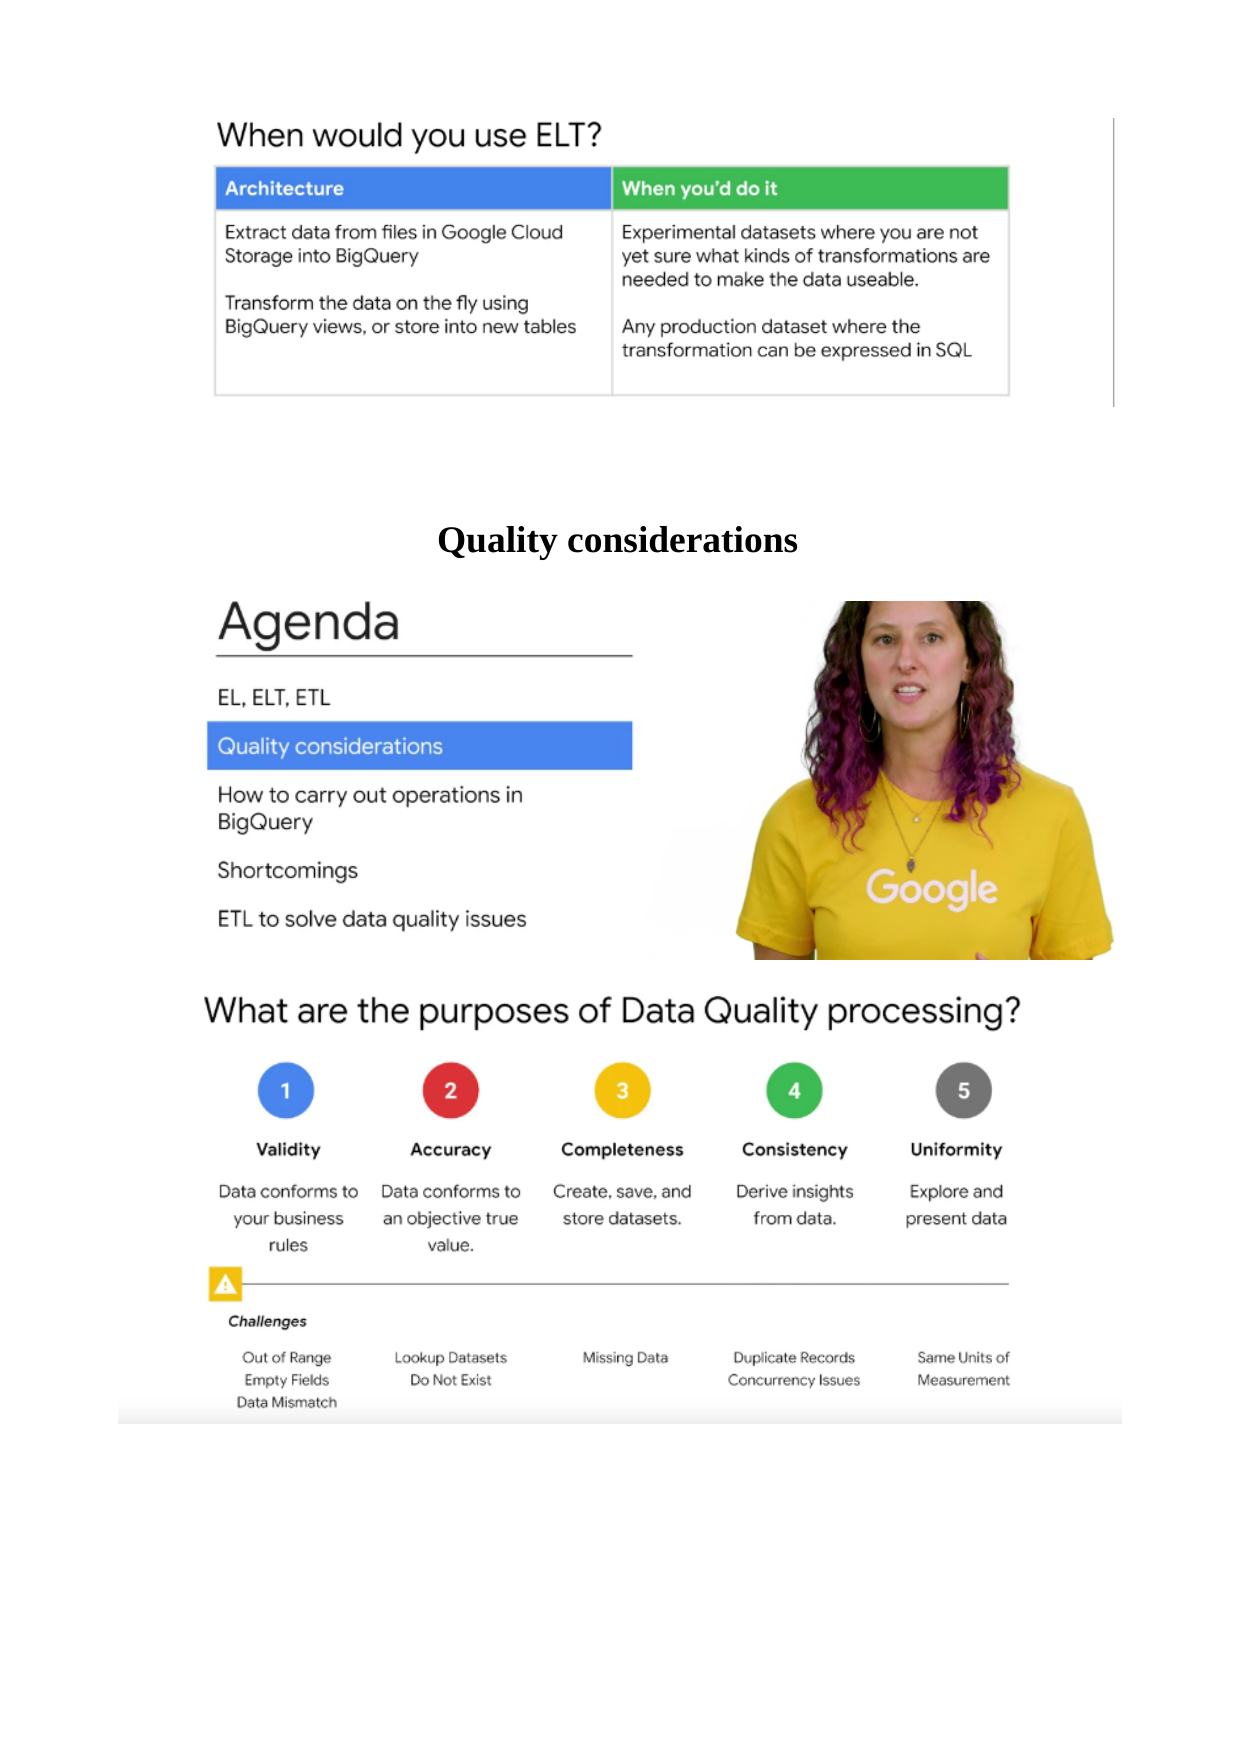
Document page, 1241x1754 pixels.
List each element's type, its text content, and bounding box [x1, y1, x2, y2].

subtitle Quality considerations [118, 517, 1122, 561]
picture [118, 118, 1123, 407]
picture [118, 987, 1123, 1424]
picture [118, 601, 1123, 960]
